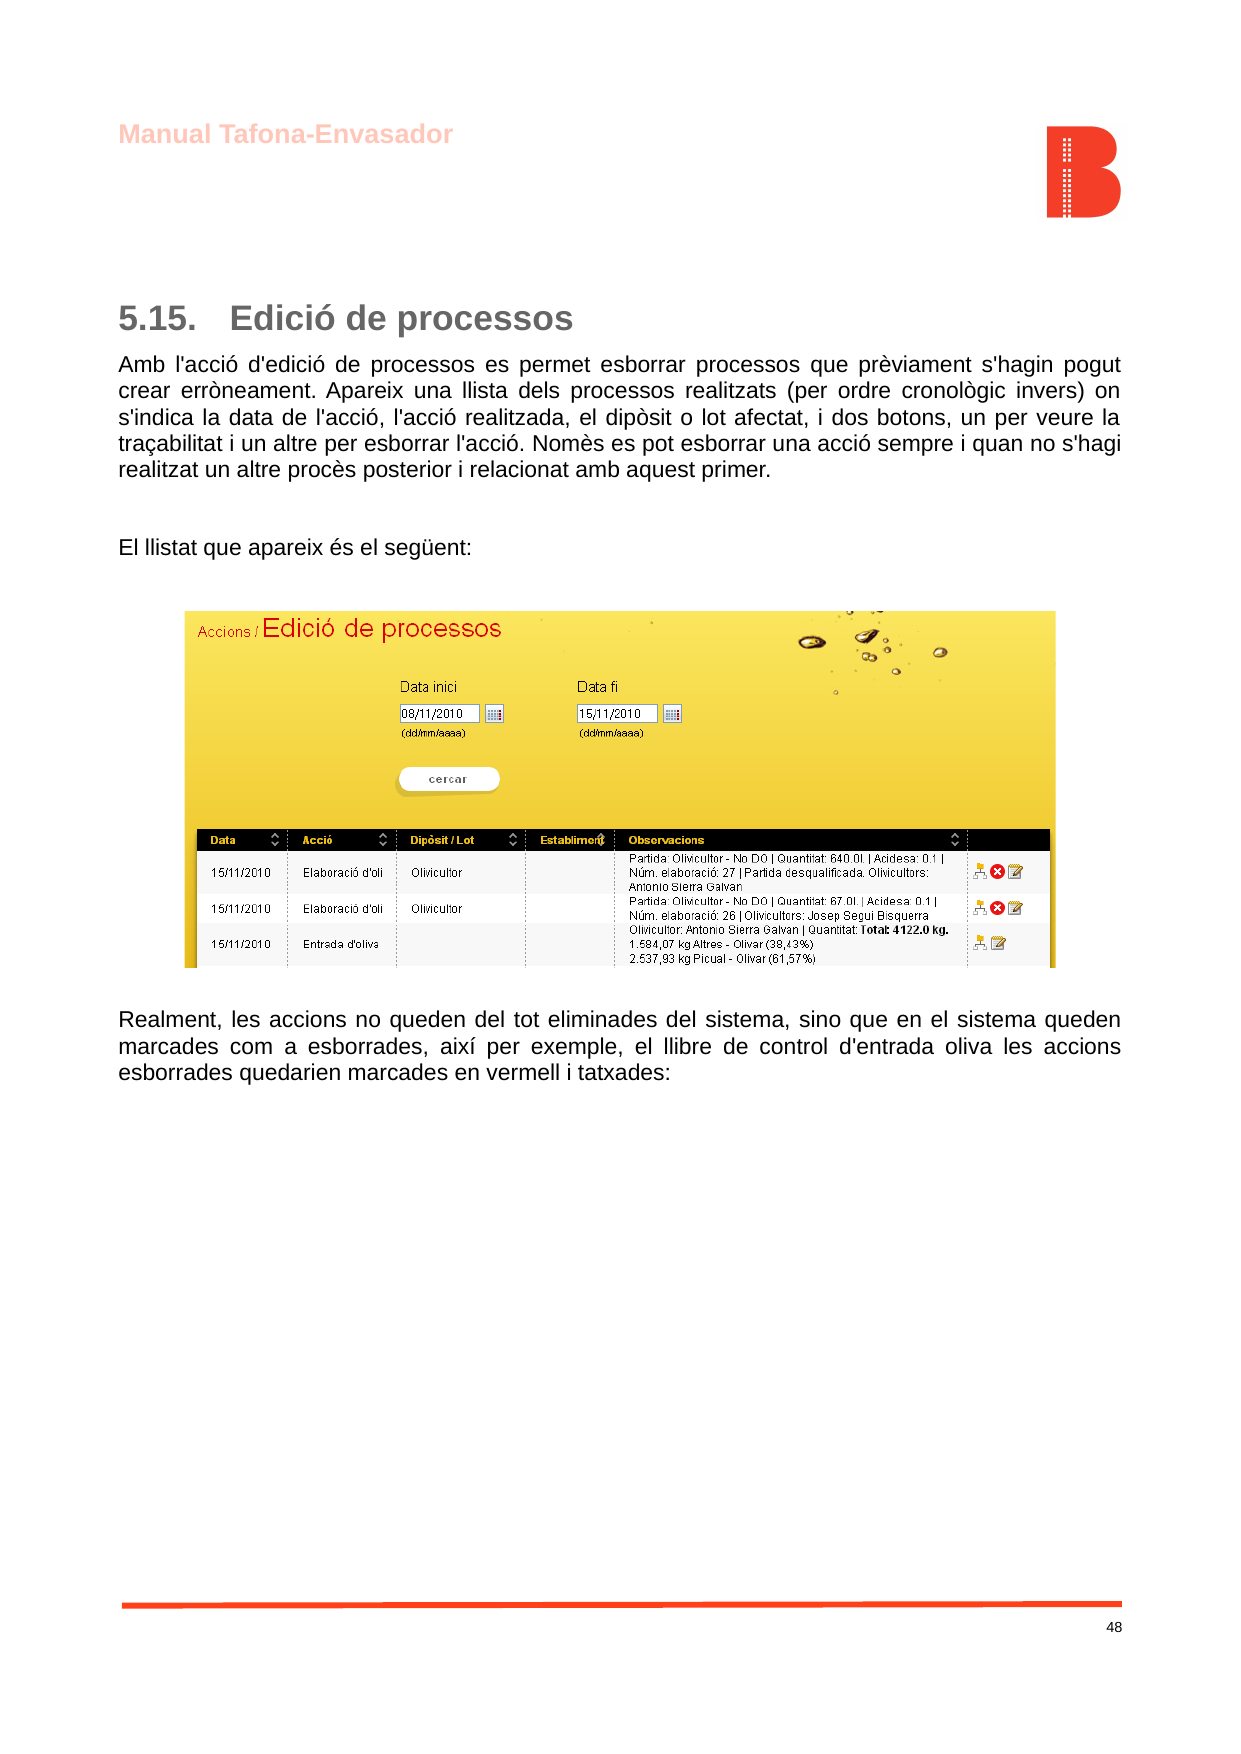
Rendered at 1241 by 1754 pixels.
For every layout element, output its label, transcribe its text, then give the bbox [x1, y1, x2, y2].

picture [184, 611, 1056, 968]
text El llistat que apareix és el següent: [118, 534, 1122, 560]
subtitle Edició de processos [118, 298, 1122, 338]
text Amb l'acció d'edició de processos es permet esborrar processos que prèviament s'hagin pogut crear erròneament. Apareix una llista dels processos realitzats (per ordre cronològic invers) on s'indica la data de l'acció, l'acció realitzada, el dipòsit o lot afectat, i dos botons, un per veure la traçabilitat i un altre per esborrar l'acció. Nomès es pot esborrar una acció sempre i quan no s'hagi realitzat un altre procès posterior i relacionat amb aquest primer. [118, 351, 1122, 483]
text Realment, les accions no queden del tot eliminades del sistema, sino que en el sistema queden marcades com a esborrades, així per exemple, el llibre de control d'entrada oliva les accions esborrades quedarien marcades en vermell i tatxades: [118, 1006, 1122, 1085]
picture [1036, 124, 1130, 221]
